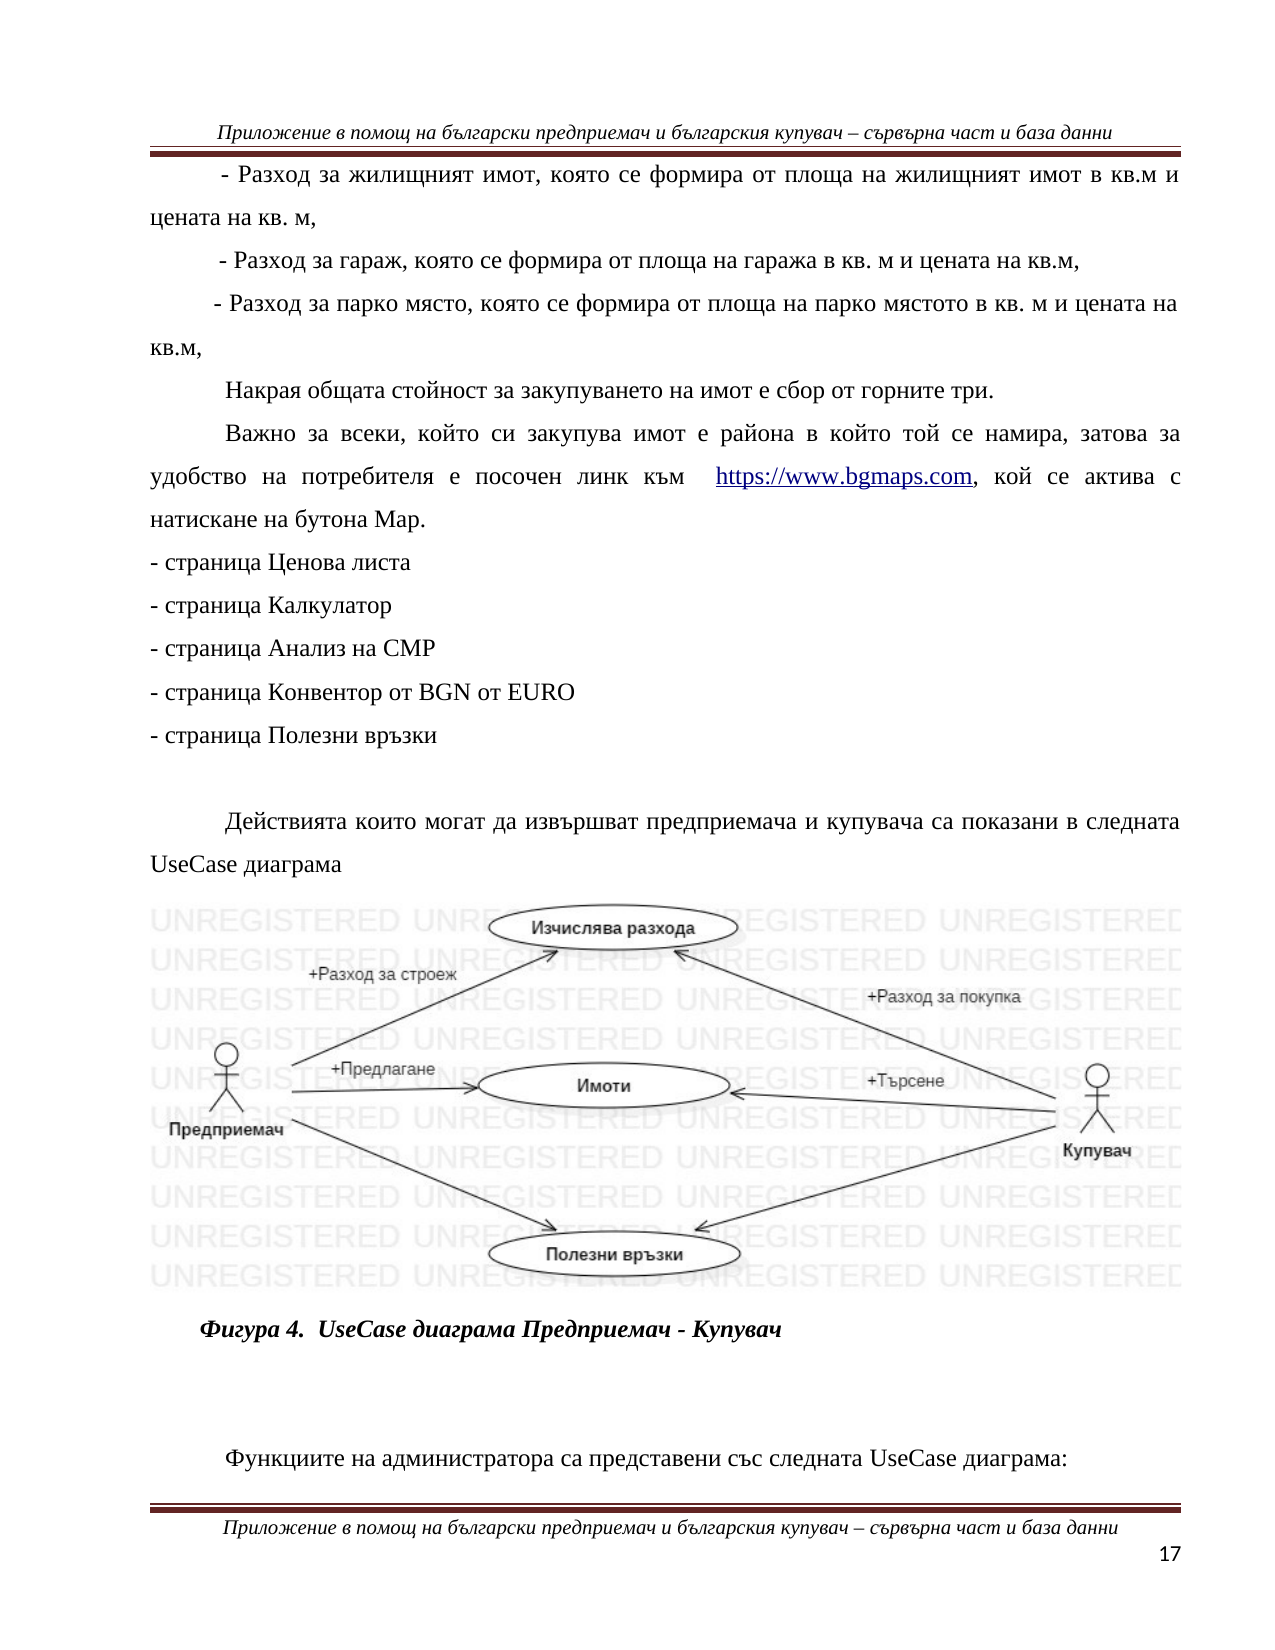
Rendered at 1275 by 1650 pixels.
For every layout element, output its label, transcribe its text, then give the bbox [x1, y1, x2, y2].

picture [150, 892, 1182, 1300]
list - страница Калкулатор [150, 590, 1181, 619]
text - Разход за жилищният имот, която се формира от площа на жилищният имот в кв.м и цената на кв. м, [150, 159, 1181, 231]
text Важно за всеки, който си закупува имот е района в който той се намира, затова за удобство на потребителя е посочен линк към https://www.bgmaps.com, кой се актива с натискане на бутона Мар. [150, 418, 1181, 533]
text Накрая общата стойност за закупуването на имот е сбор от горните три. [150, 375, 1181, 403]
list - Разход за гараж, която се формира от площа на гаража в кв. м и цената на кв.м, [150, 245, 1181, 274]
text - страница Полезни връзки [150, 720, 1181, 748]
list - страница Конвентор от BGN от EURO [150, 677, 1181, 705]
text - страница Ценова листа [150, 547, 1181, 576]
text - Разход за парко място, която се формира от площа на парко мястото в кв. м и цената на кв.м, [150, 288, 1181, 360]
text Действията които могат да извършват предприемача и купувача са показани в следната UseCase диаграма [150, 806, 1181, 878]
text Фигура 4. UseCase диаграма Предприемач - Купувач [150, 1300, 1181, 1343]
list - страница Анализ на СМР [150, 633, 1181, 662]
text Функциите на администратора са представени със следната UseCase диаграма: [150, 1443, 1181, 1472]
